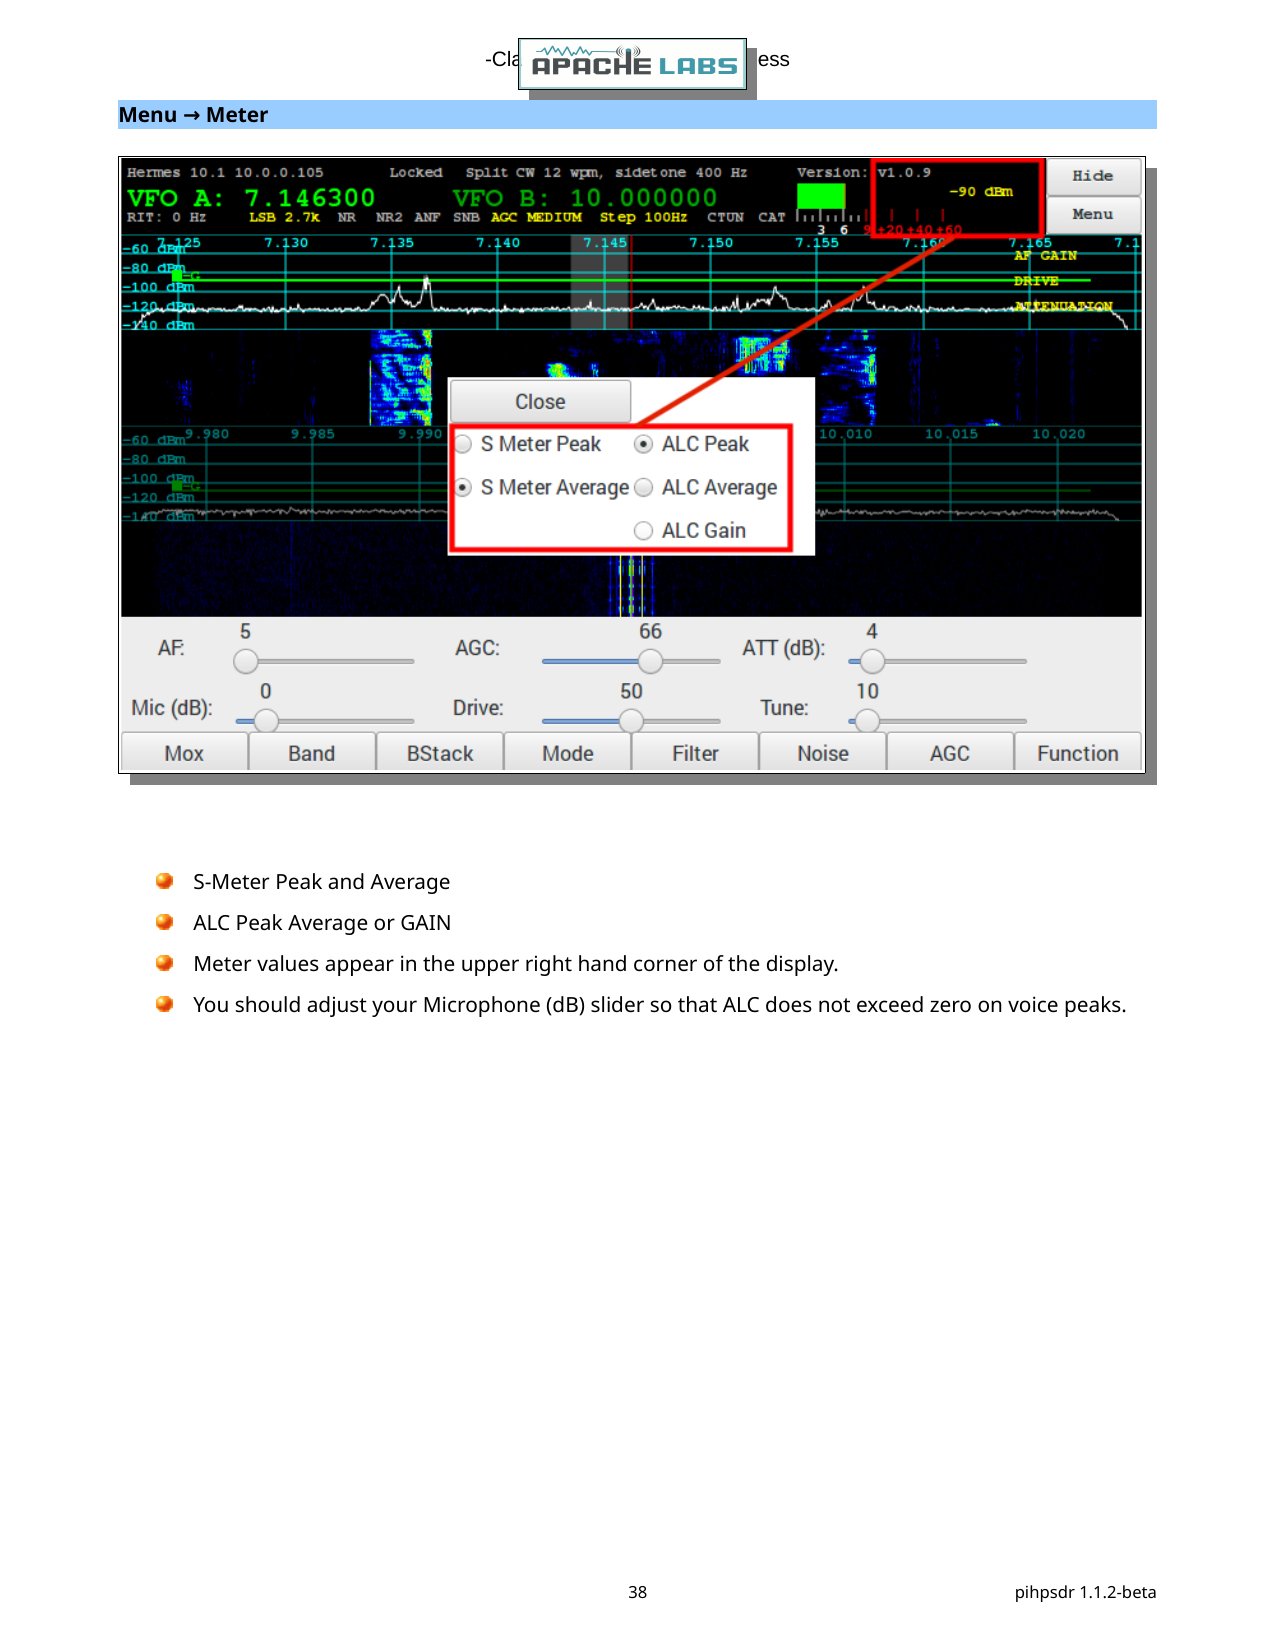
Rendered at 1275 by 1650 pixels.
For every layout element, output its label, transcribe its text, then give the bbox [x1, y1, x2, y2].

list Meter values appear in the upper right hand corner of the display. [156, 949, 1157, 977]
picture [156, 914, 173, 930]
list ALC Peak Average or GAIN [156, 908, 1157, 936]
picture [156, 996, 173, 1012]
list S-Meter Peak and Average [156, 867, 1157, 895]
picture [521, 40, 744, 87]
subtitle Menu → Meter [118, 100, 1157, 129]
list You should adjust your Microphone (dB) slider so that ALC does not exceed zero on voice peaks. [156, 990, 1157, 1018]
picture [156, 955, 173, 971]
picture [156, 873, 173, 889]
picture [121, 158, 1142, 770]
